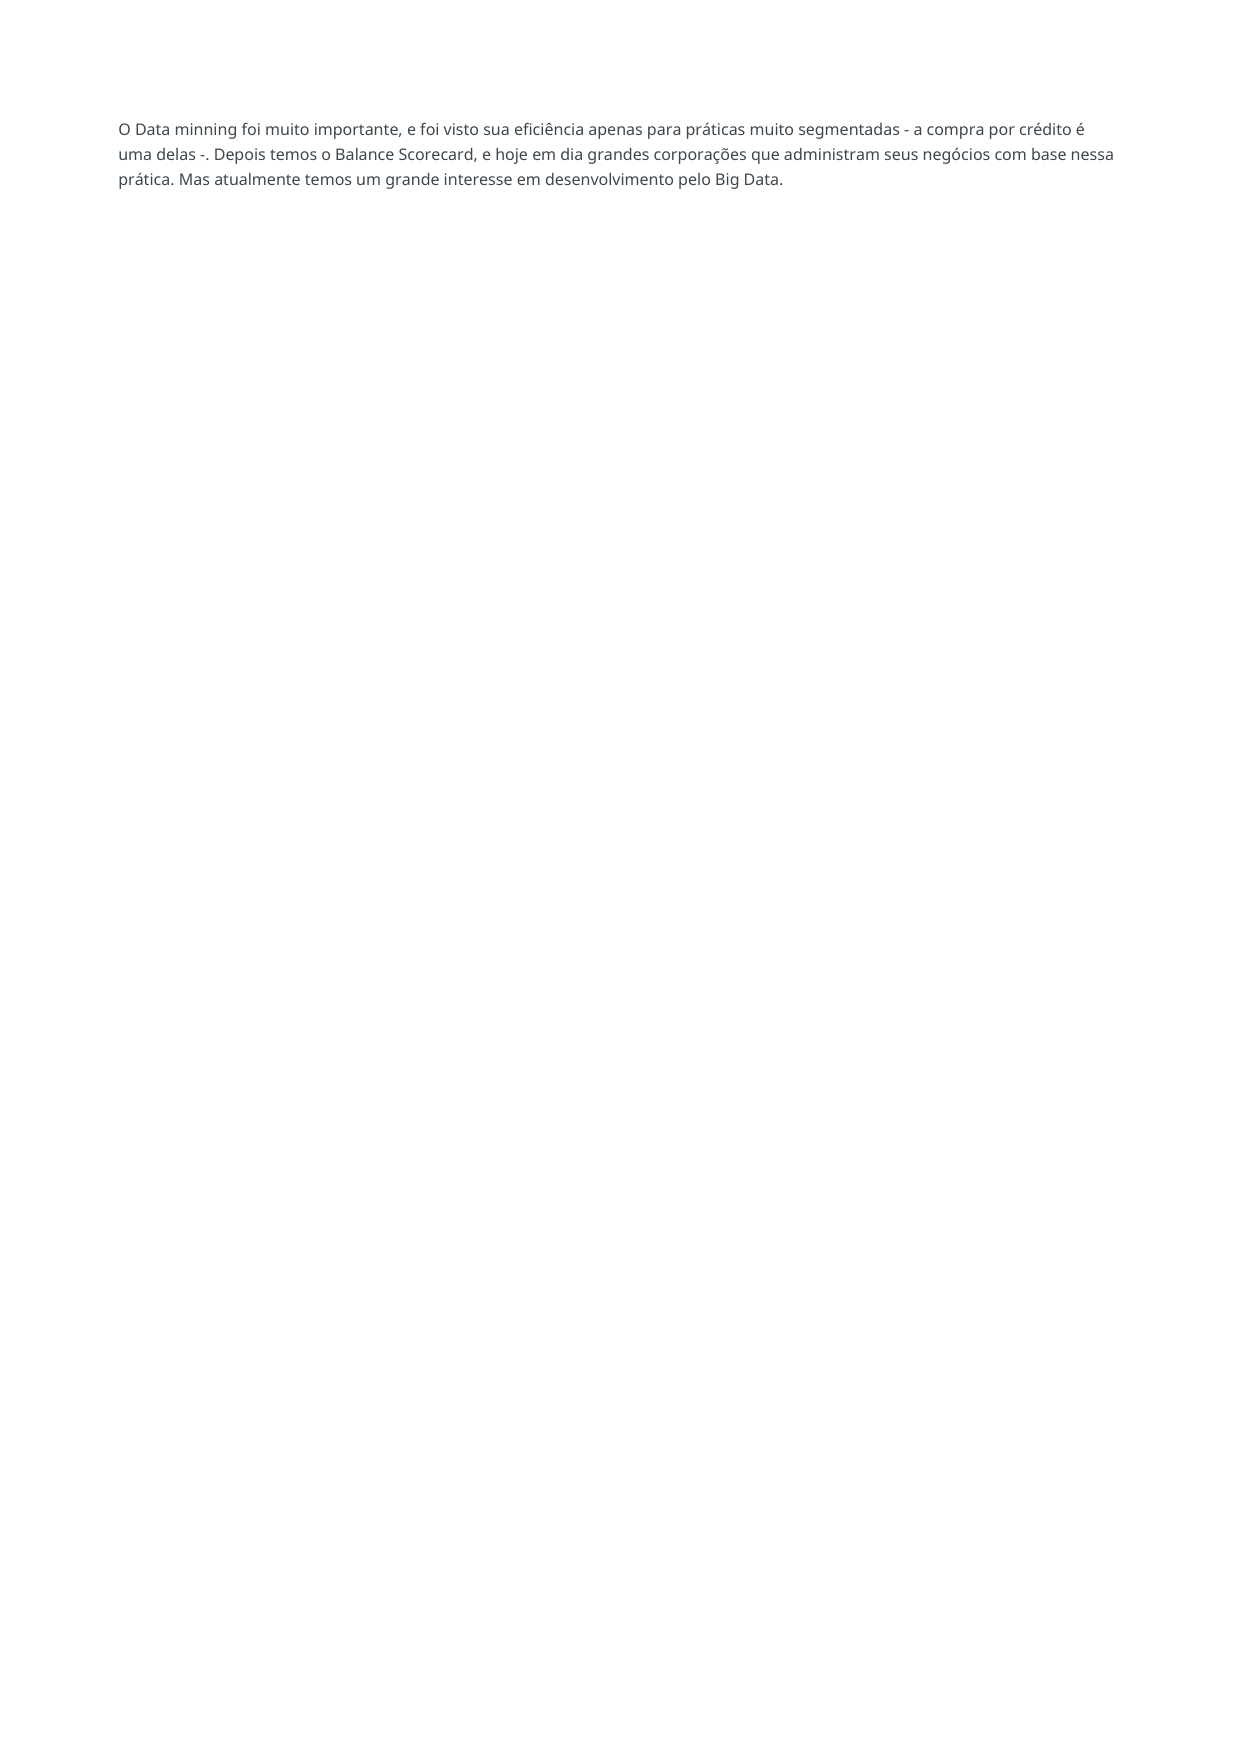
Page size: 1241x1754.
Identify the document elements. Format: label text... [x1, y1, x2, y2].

text O Data minning foi muito importante, e foi visto sua eficiência apenas para práticas muito segmentadas - a compra por crédito é uma delas -. Depois temos o Balance Scorecard, e hoje em dia grandes corporações que administram seus negócios com base nessa prática. Mas atualmente temos um grande interesse em desenvolvimento pelo Big Data. [118, 118, 1122, 190]
